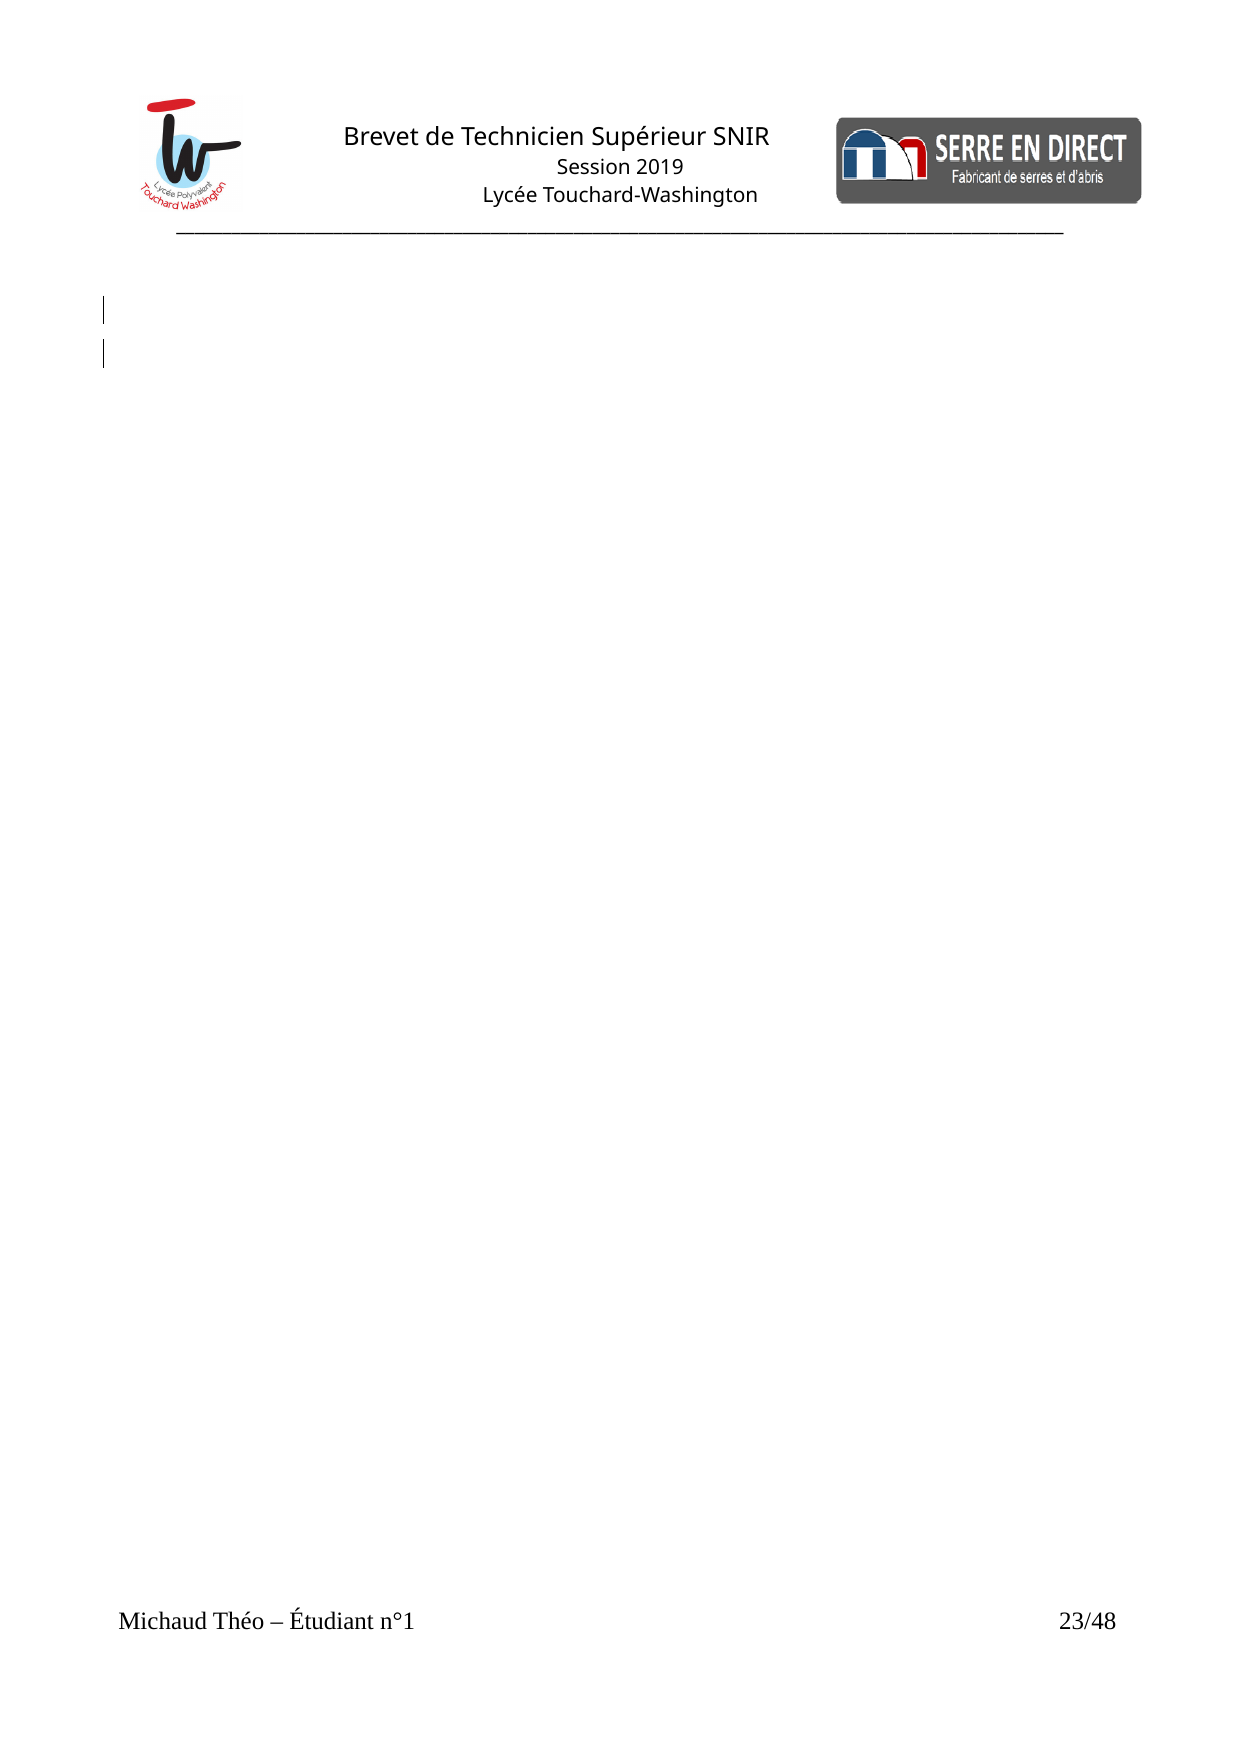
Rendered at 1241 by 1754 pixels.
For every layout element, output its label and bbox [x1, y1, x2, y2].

picture [138, 95, 243, 212]
picture [831, 115, 1145, 208]
